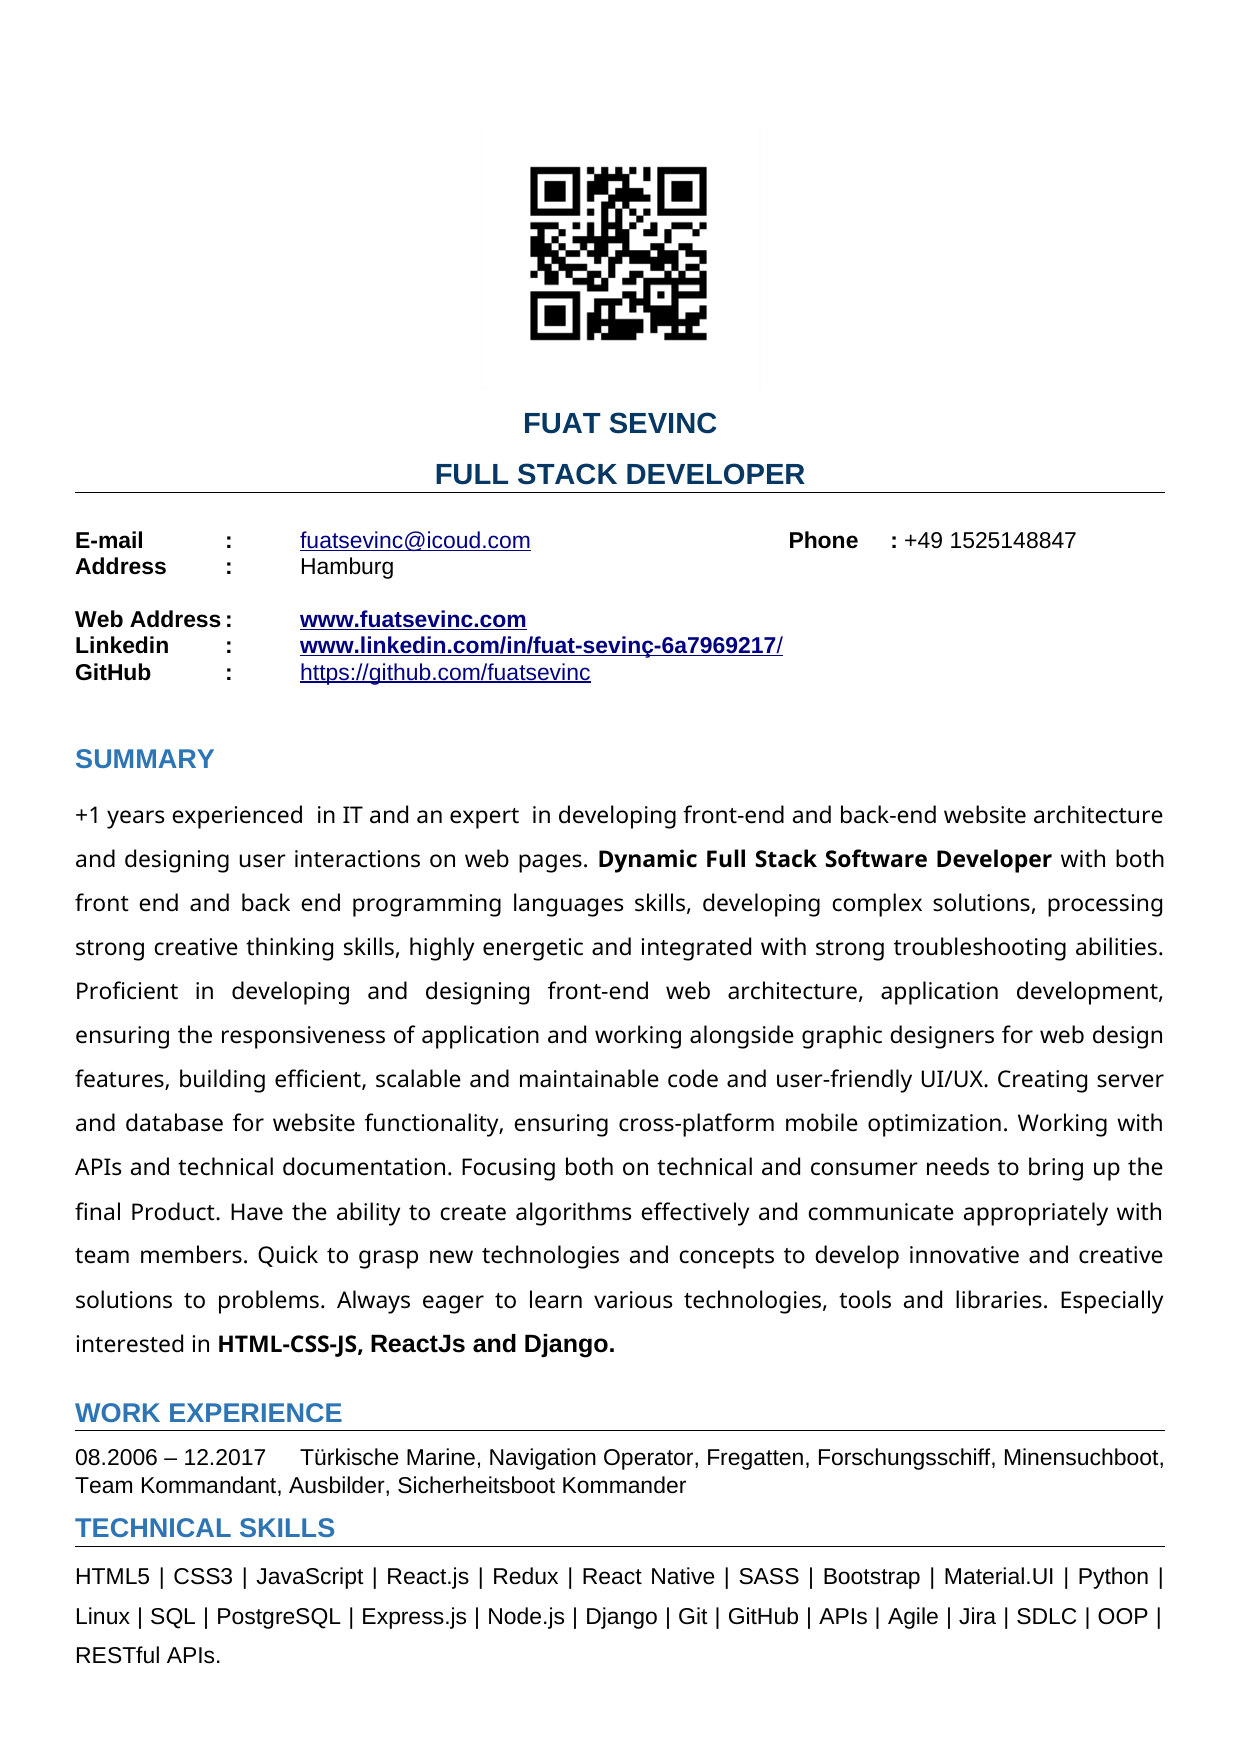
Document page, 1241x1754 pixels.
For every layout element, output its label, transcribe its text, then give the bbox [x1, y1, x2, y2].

text FULL STACK DEVELOPER [75, 457, 1165, 492]
text 08.2006 – 12.2017 Türkische Marine, Navigation Operator, Fregatten, Forschungsschiff, Minensuchboot, Team Kommandant, Ausbilder, Sicherheitsboot Kommander [75, 1443, 1165, 1498]
text Web Address : www.fuatsevinc.com [75, 606, 1165, 632]
text GitHub : https://github.com/fuatsevinc [75, 659, 1165, 685]
picture [0, 0, 195, 116]
text SUMMARY [75, 743, 1165, 774]
text Address : Hamburg [75, 553, 1165, 579]
text Linkedin : www.linkedin.com/in/fuat-sevinç-6a7969217/ [75, 632, 1165, 659]
text WORK EXPERIENCE [75, 1397, 1165, 1430]
text TECHNICAL SKILLS [75, 1512, 1165, 1546]
text FUAT SEVINC [75, 125, 1165, 440]
text +1 years experienced in IT and an expert in developing front-end and back-end website architecture and designing user interactions on web pages. Dynamic Full Stack Software Developer with both front end and back end programming languages skills, developing complex solutions, processing strong creative thinking skills, highly energetic and integrated with strong troubleshooting abilities. Proficient in developing and designing front-end web architecture, application development, ensuring the responsiveness of application and working alongside graphic designers for web design features, building efficient, scalable and maintainable code and user-friendly UI/UX. Creating server and database for website functionality, ensuring cross-platform mobile optimization. Working with APIs and technical documentation. Focusing both on technical and consumer needs to bring up the final Product. Have the ability to create algorithms effectively and communicate appropriately with team members. Quick to grasp new technologies and concepts to develop innovative and creative solutions to problems. Always eager to learn various technologies, tools and libraries. Especially interested in HTML-CSS-JS, ReactJs and Django. [75, 799, 1165, 1359]
text E-mail : fuatsevinc@icoud.com Phone : +49 1525148847 [75, 527, 1165, 553]
text HTML5 | CSS3 | JavaScript | React.js | Redux | React Native | SASS | Bootstrap | Material.UI | Python | Linux | SQL | PostgreSQL | Express.js | Node.js | Django | Git | GitHub | APIs | Agile | Jira | SDLC | OOP | RESTful APIs. [75, 1563, 1165, 1669]
picture [479, 125, 761, 390]
